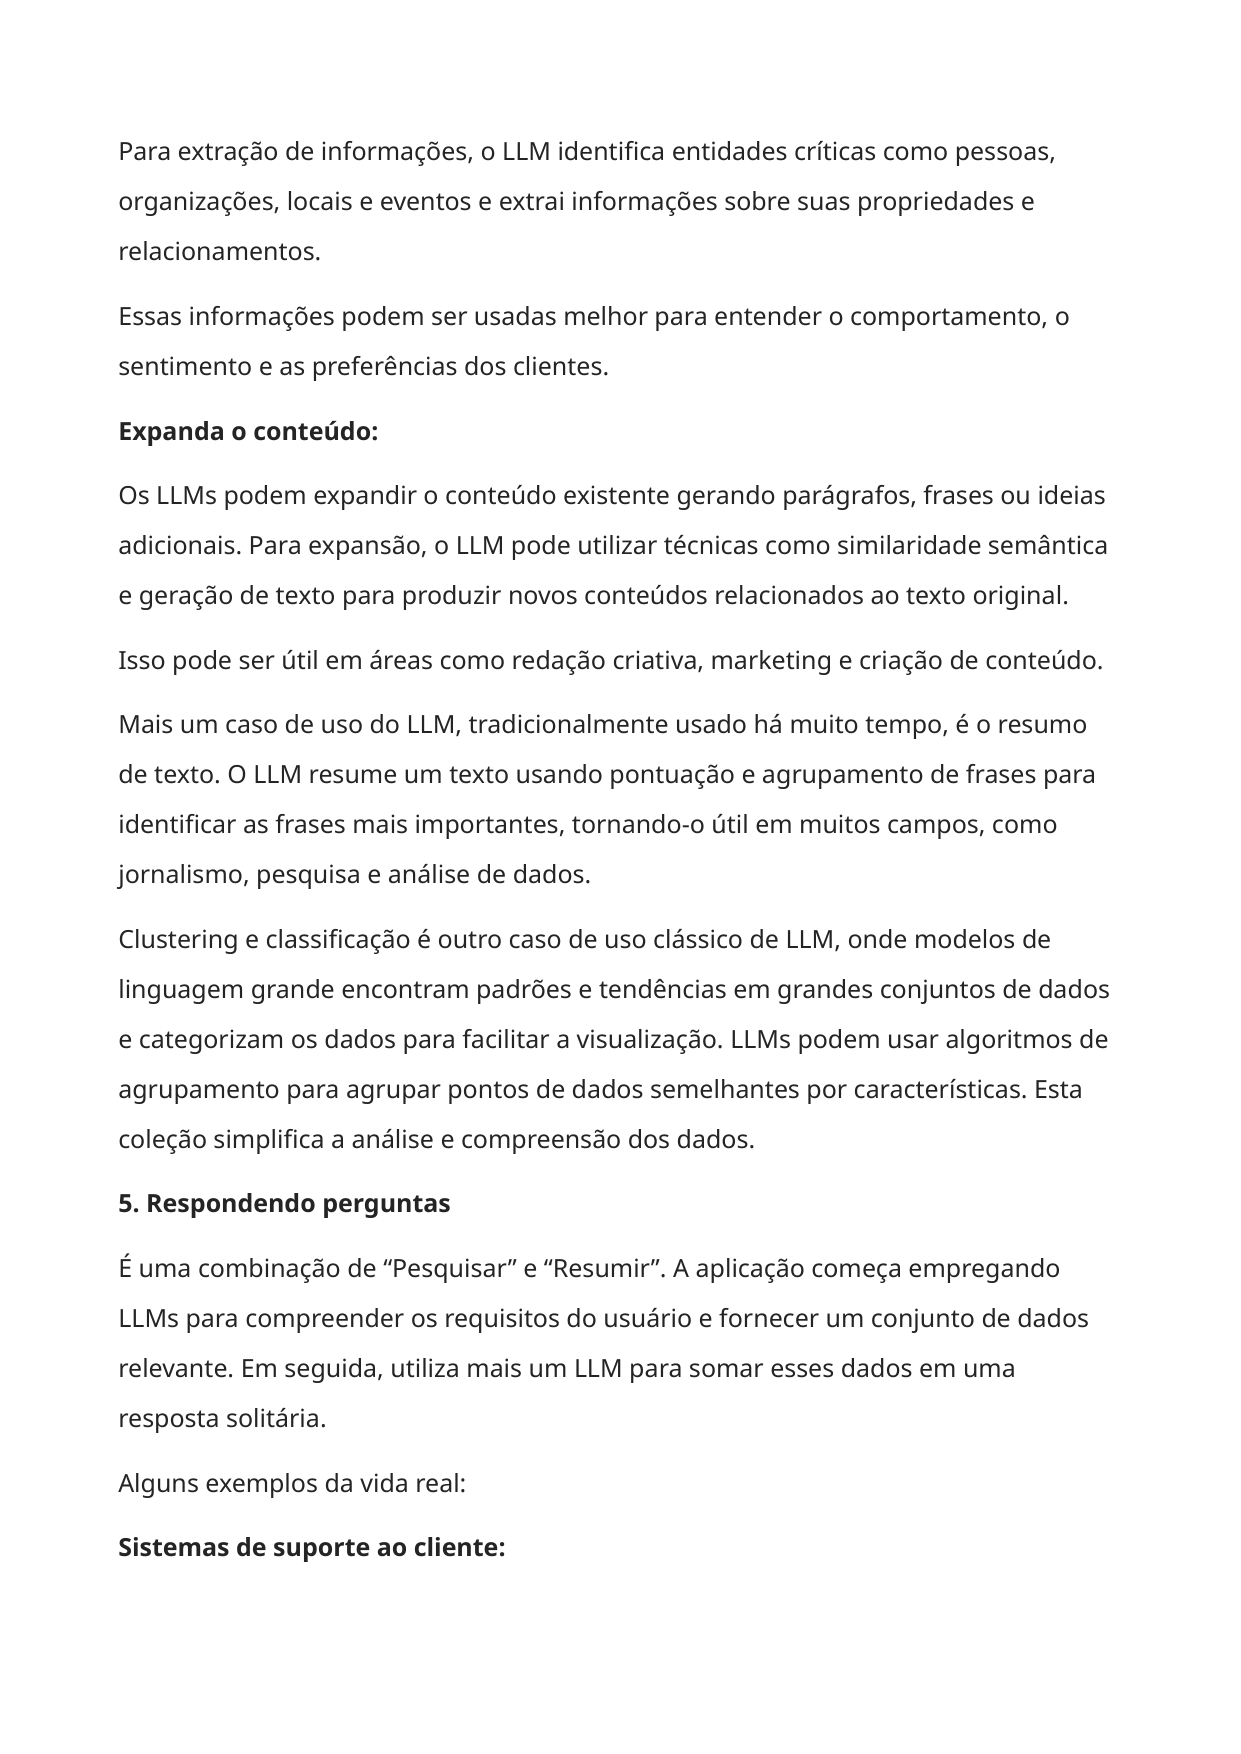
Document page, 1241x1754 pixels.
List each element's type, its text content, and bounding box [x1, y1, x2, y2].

text Isso pode ser útil em áreas como redação criativa, marketing e criação de conteúdo. [118, 626, 1122, 676]
text Expanda o conteúdo: [118, 397, 1122, 447]
text Mais um caso de uso do LLM, tradicionalmente usado há muito tempo, é o resumo de texto. O LLM resume um texto usando pontuação e agrupamento de frases para identificar as frases mais importantes, tornando-o útil em muitos campos, como jornalismo, pesquisa e análise de dados. [118, 691, 1122, 891]
text Alguns exemplos da vida real: [118, 1449, 1122, 1499]
text Sistemas de suporte ao cliente: [118, 1514, 1122, 1564]
text Os LLMs podem expandir o conteúdo existente gerando parágrafos, frases ou ideias adicionais. Para expansão, o LLM pode utilizar técnicas como similaridade semântica e geração de texto para produzir novos conteúdos relacionados ao texto original. [118, 462, 1122, 612]
text É uma combinação de “Pesquisar” e “Resumir”. A aplicação começa empregando LLMs para compreender os requisitos do usuário e fornecer um conjunto de dados relevante. Em seguida, utiliza mais um LLM para somar esses dados em uma resposta solitária. [118, 1235, 1122, 1435]
text Essas informações podem ser usadas melhor para entender o comportamento, o sentimento e as preferências dos clientes. [118, 283, 1122, 383]
text 5. Respondendo perguntas [118, 1170, 1122, 1220]
text Para extração de informações, o LLM identifica entidades críticas como pessoas, organizações, locais e eventos e extrai informações sobre suas propriedades e relacionamentos. [118, 118, 1122, 268]
text Clustering e classificação é outro caso de uso clássico de LLM, onde modelos de linguagem grande encontram padrões e tendências em grandes conjuntos de dados e categorizam os dados para facilitar a visualização. LLMs podem usar algoritmos de agrupamento para agrupar pontos de dados semelhantes por características. Esta coleção simplifica a análise e compreensão dos dados. [118, 906, 1122, 1156]
